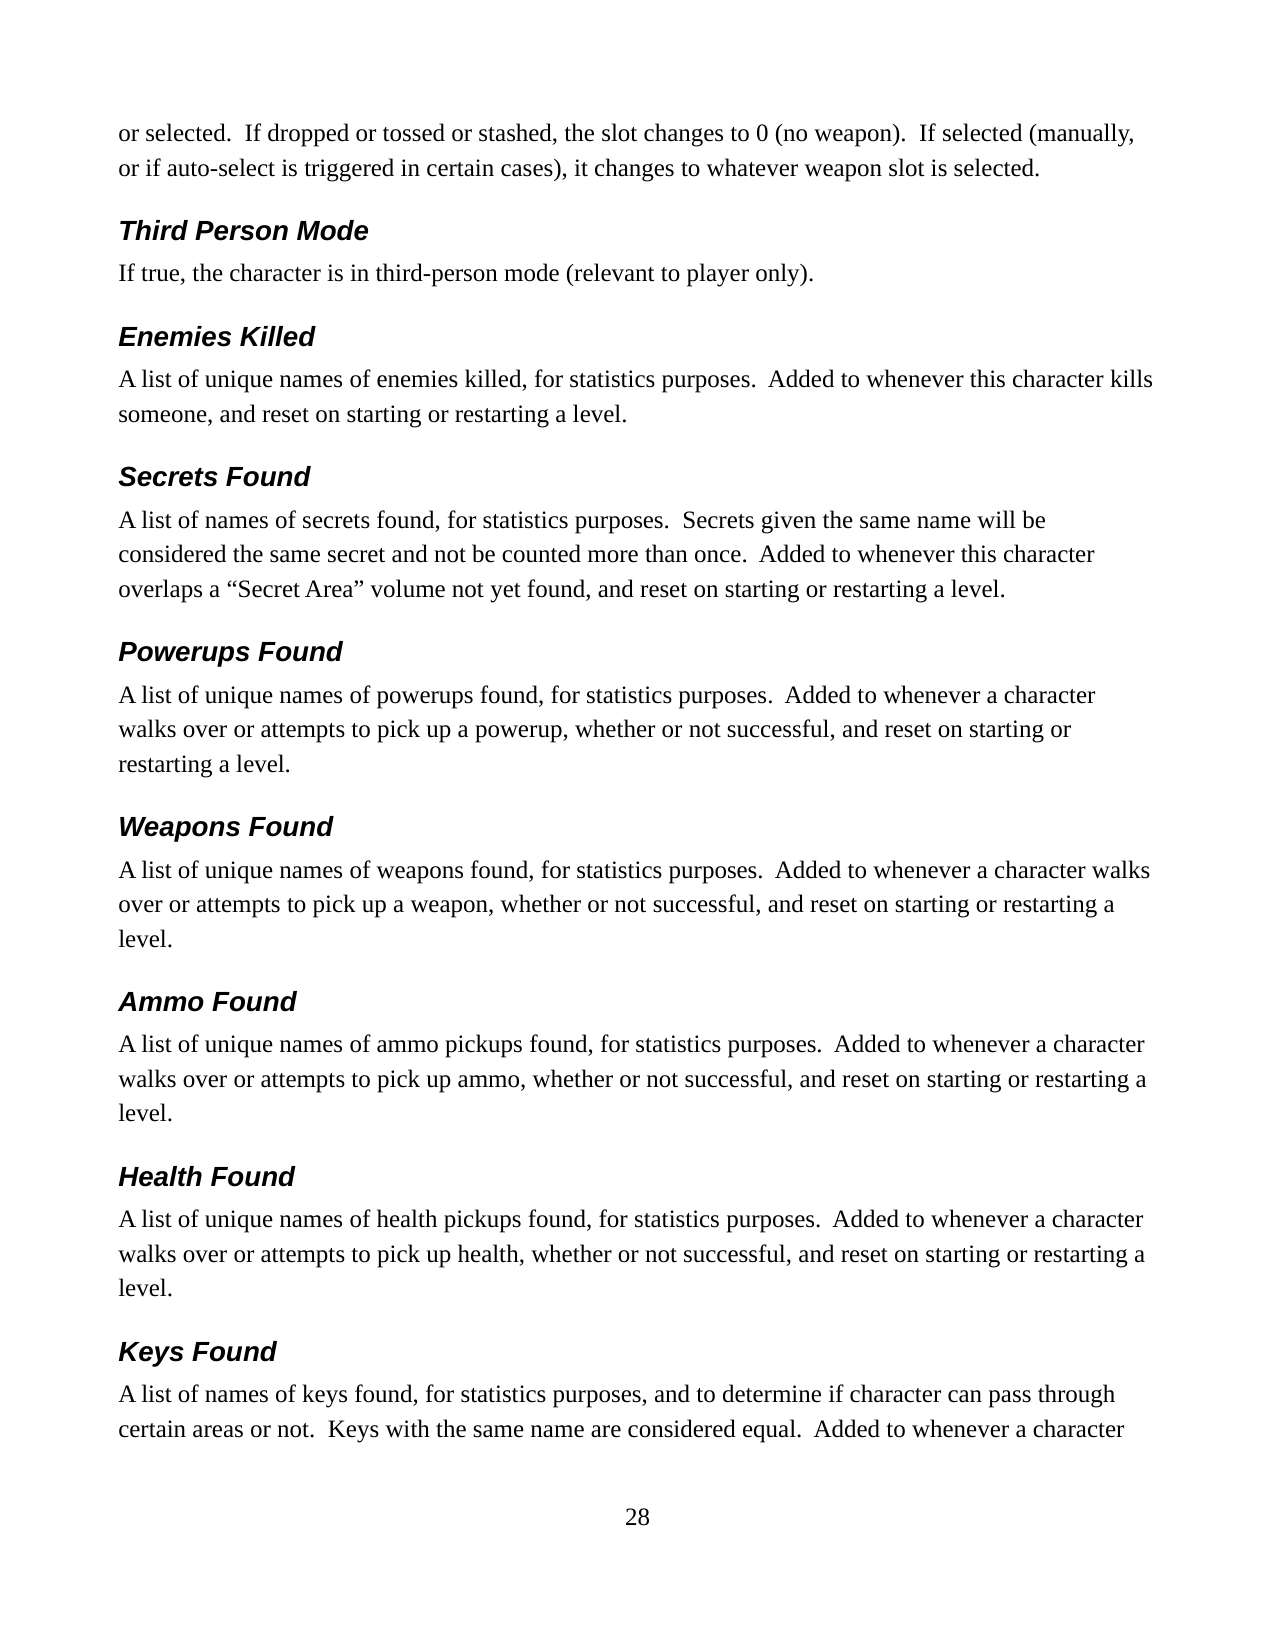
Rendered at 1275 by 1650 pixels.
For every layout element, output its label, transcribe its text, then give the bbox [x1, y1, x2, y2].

subtitle Third Person Mode [118, 214, 1157, 246]
subtitle Health Found [118, 1160, 1157, 1192]
text A list of unique names of powerups found, for statistics purposes. Added to whenever a character walks over or attempts to pick up a powerup, whether or not successful, and reset on starting or restarting a level. [118, 680, 1157, 777]
subtitle Secrets Found [118, 461, 1157, 492]
text A list of unique names of enemies killed, for statistics purposes. Added to whenever this character kills someone, and reset on starting or restarting a level. [118, 364, 1157, 428]
text or selected. If dropped or tossed or stashed, the slot changes to 0 (no weapon). If selected (manually, or if auto-select is triggered in certain cases), it changes to whatever weapon slot is selected. [118, 118, 1157, 181]
text If true, the character is in third-person mode (relevant to player only). [118, 258, 1157, 287]
text A list of names of secrets found, for statistics purposes. Secrets given the same name will be considered the same secret and not be counted more than once. Added to whenever this character overlaps a “Secret Area” volume not yet found, and reset on starting or restarting a level. [118, 505, 1157, 603]
subtitle Ammo Found [118, 985, 1157, 1017]
text A list of unique names of ammo pickups found, for statistics purposes. Added to whenever a character walks over or attempts to pick up ammo, whether or not successful, and reset on starting or restarting a level. [118, 1029, 1157, 1127]
subtitle Enemies Killed [118, 320, 1157, 352]
subtitle Powerups Found [118, 635, 1157, 667]
text A list of unique names of health pickups found, for statistics purposes. Added to whenever a character walks over or attempts to pick up health, whether or not successful, and reset on starting or restarting a level. [118, 1204, 1157, 1302]
subtitle Keys Found [118, 1335, 1157, 1367]
subtitle Weapons Found [118, 810, 1157, 842]
text A list of names of keys found, for statistics purposes, and to determine if character can pass through certain areas or not. Keys with the same name are considered equal. Added to whenever a character [118, 1379, 1157, 1443]
text A list of unique names of weapons found, for statistics purposes. Added to whenever a character walks over or attempts to pick up a weapon, whether or not successful, and reset on starting or restarting a level. [118, 855, 1157, 952]
